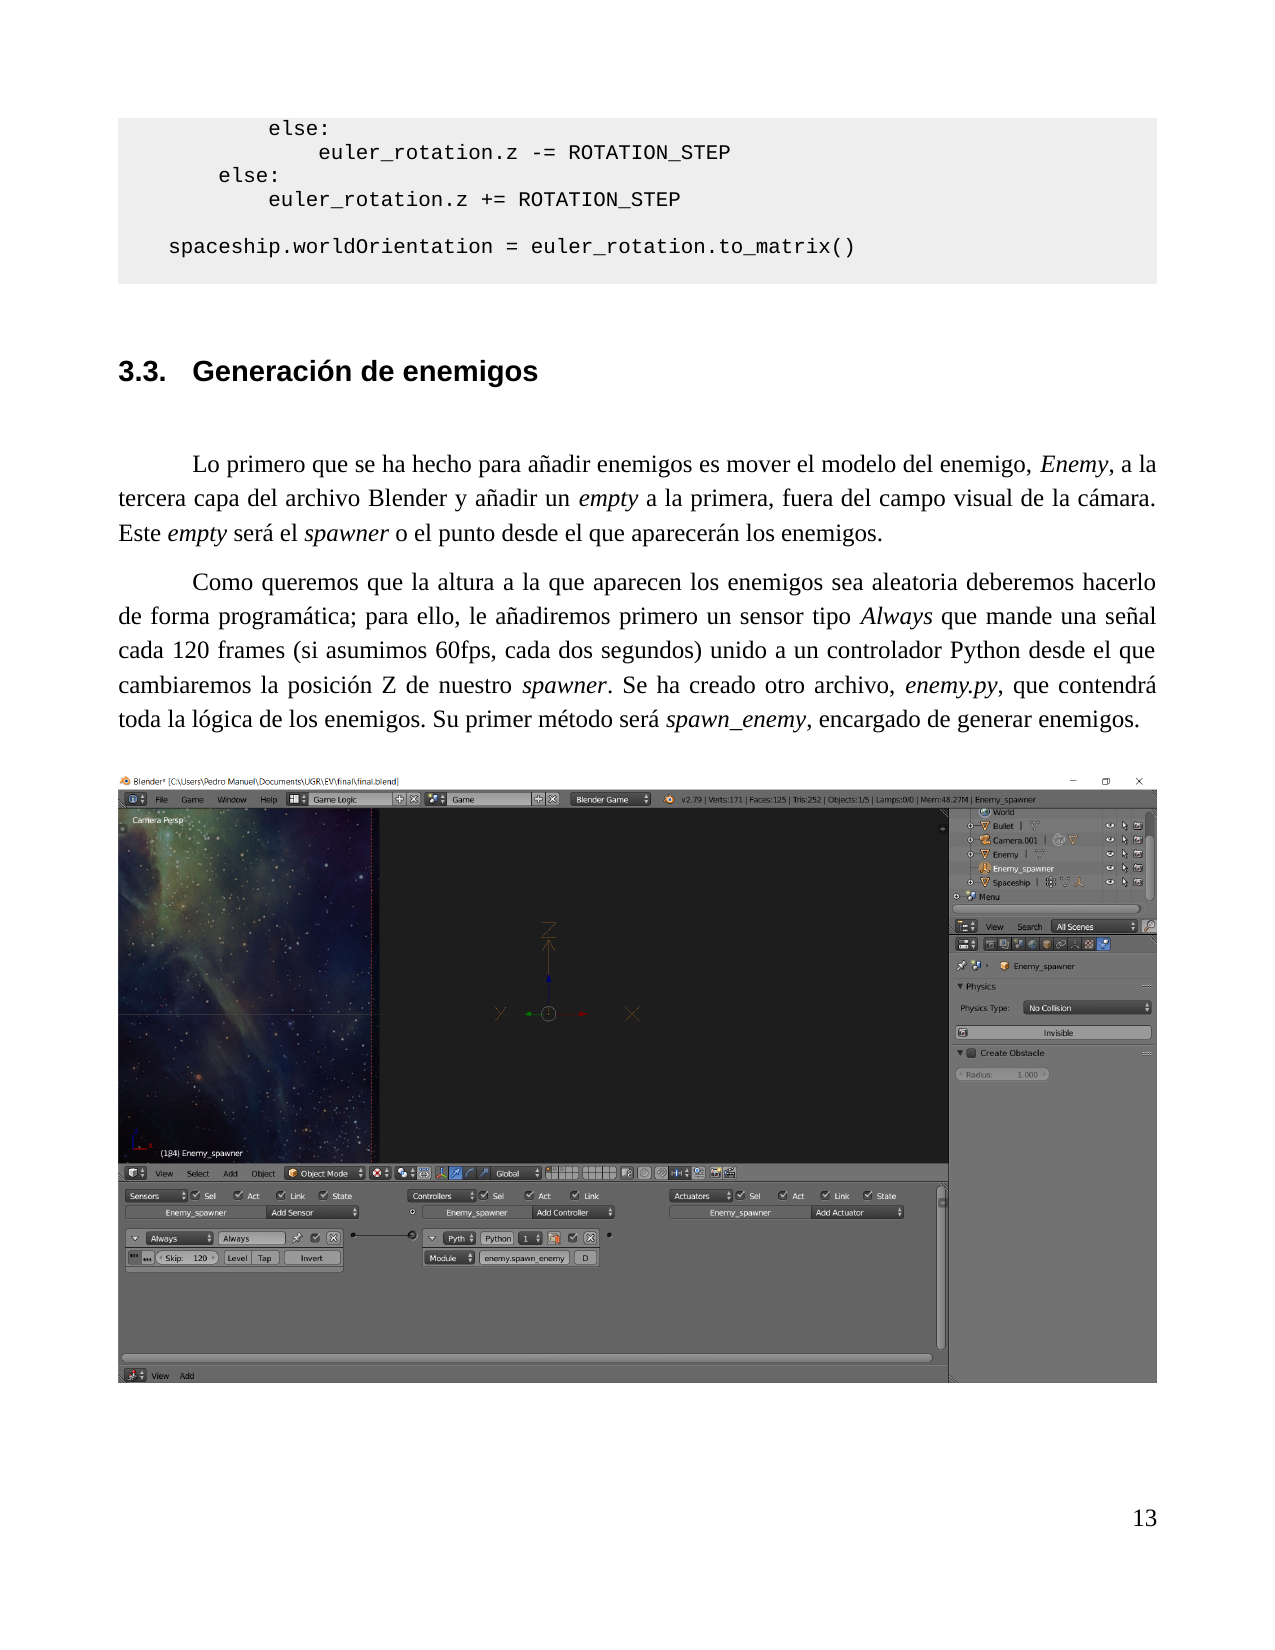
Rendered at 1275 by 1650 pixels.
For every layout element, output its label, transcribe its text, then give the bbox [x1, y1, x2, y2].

text euler_rotation.z -= ROTATION_STEP [118, 142, 1157, 165]
text else: [118, 165, 1157, 189]
text Lo primero que se ha hecho para añadir enemigos es mover el modelo del enemigo, Enemy, a la tercera capa del archivo Blender y añadir un empty a la primera, fuera del campo visual de la cámara. Este empty será el spawner o el punto desde el que aparecerán los enemigos. [118, 449, 1157, 546]
text Como queremos que la altura a la que aparecen los enemigos sea aleatoria deberemos hacerlo de forma programática; para ello, le añadiremos primero un sensor tipo Always que mande una señal cada 120 frames (si asumimos 60fps, cada dos segundos) unido a un controlador Python desde el que cambiaremos la posición Z de nuestro spawner. Se ha creado otro archivo, enemy.py, que contendrá toda la lógica de los enemigos. Su primer método será spawn_enemy, encargado de generar enemigos. [118, 567, 1157, 733]
text spaceship.worldOrientation = euler_rotation.to_matrix() [118, 236, 1157, 260]
text else: [118, 118, 1157, 142]
text euler_rotation.z += ROTATION_STEP [118, 189, 1157, 213]
picture [118, 773, 1157, 1383]
subtitle 3.3. Generación de enemigos [118, 353, 1157, 387]
